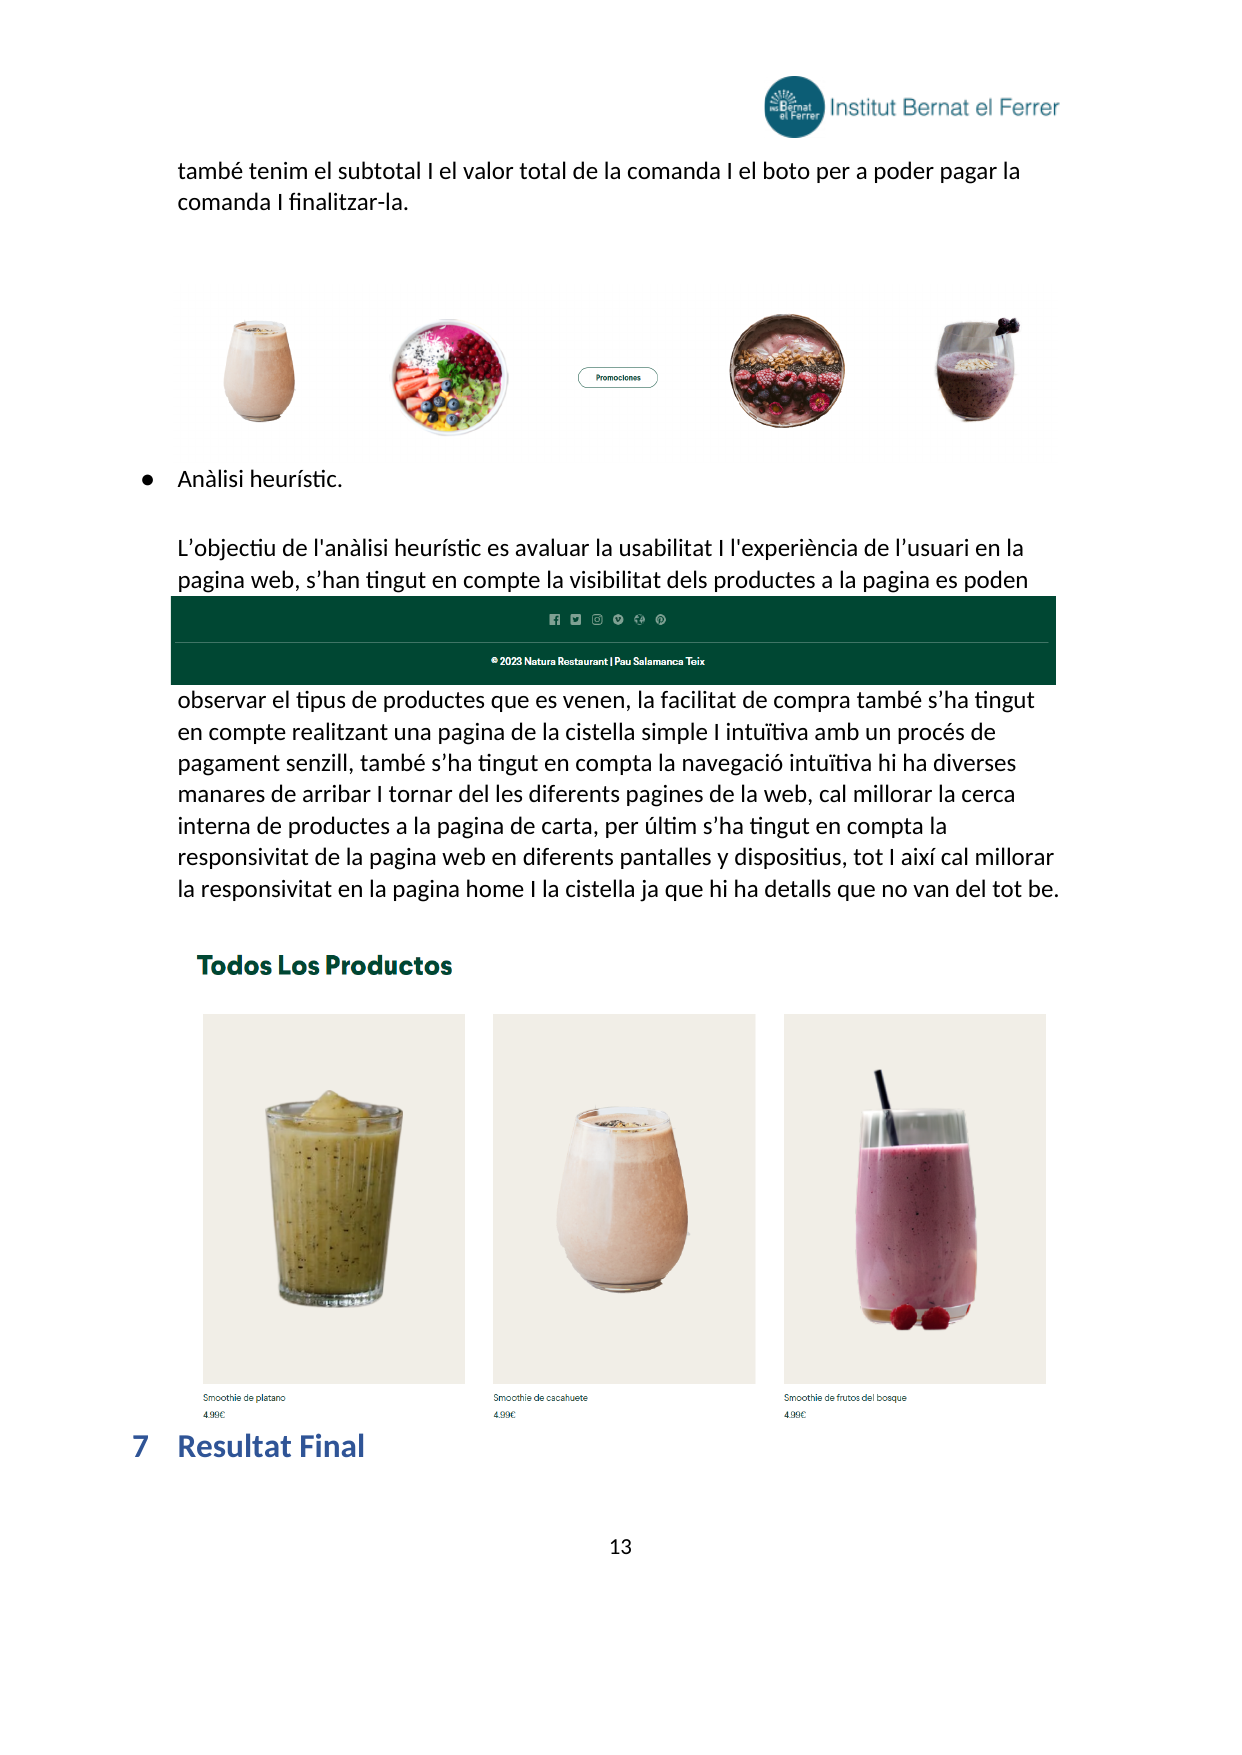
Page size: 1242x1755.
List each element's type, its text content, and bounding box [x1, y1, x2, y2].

list Anàlisi heurístic. [140, 256, 1062, 494]
picture [170, 596, 1056, 685]
picture [178, 939, 1064, 1423]
picture [173, 284, 1059, 463]
text també tenim el subtotal I el valor total de la comanda I el boto per a poder pagar la comanda I finalitzar-la. [140, 155, 1062, 217]
list Resultat Final [132, 942, 1062, 1466]
list L’objectiu de l'anàlisi heurístic es avaluar la usabilitat I l'experiència de l’usuari en la pagina web, s’han tingut en compte la visibilitat dels productes a la pagina es poden observar el tipus de productes que es venen, la facilitat de compra també s’ha tingut en compte realitzant una pagina de la cistella simple I intuïtiva amb un procés de pagament senzill, també s’ha tingut en compta la navegació intuïtiva hi ha diverses manares de arribar I tornar del les diferents pagines de la web, cal millorar la cerca interna de productes a la pagina de carta, per últim s’ha tingut en compta la responsivitat de la pagina web en diferents pantalles y dispositius, tot I així cal millorar la responsivitat en la pagina home I la cistella ja que hi ha detalls que no van del tot be. [140, 533, 1062, 903]
picture [764, 76, 1060, 138]
